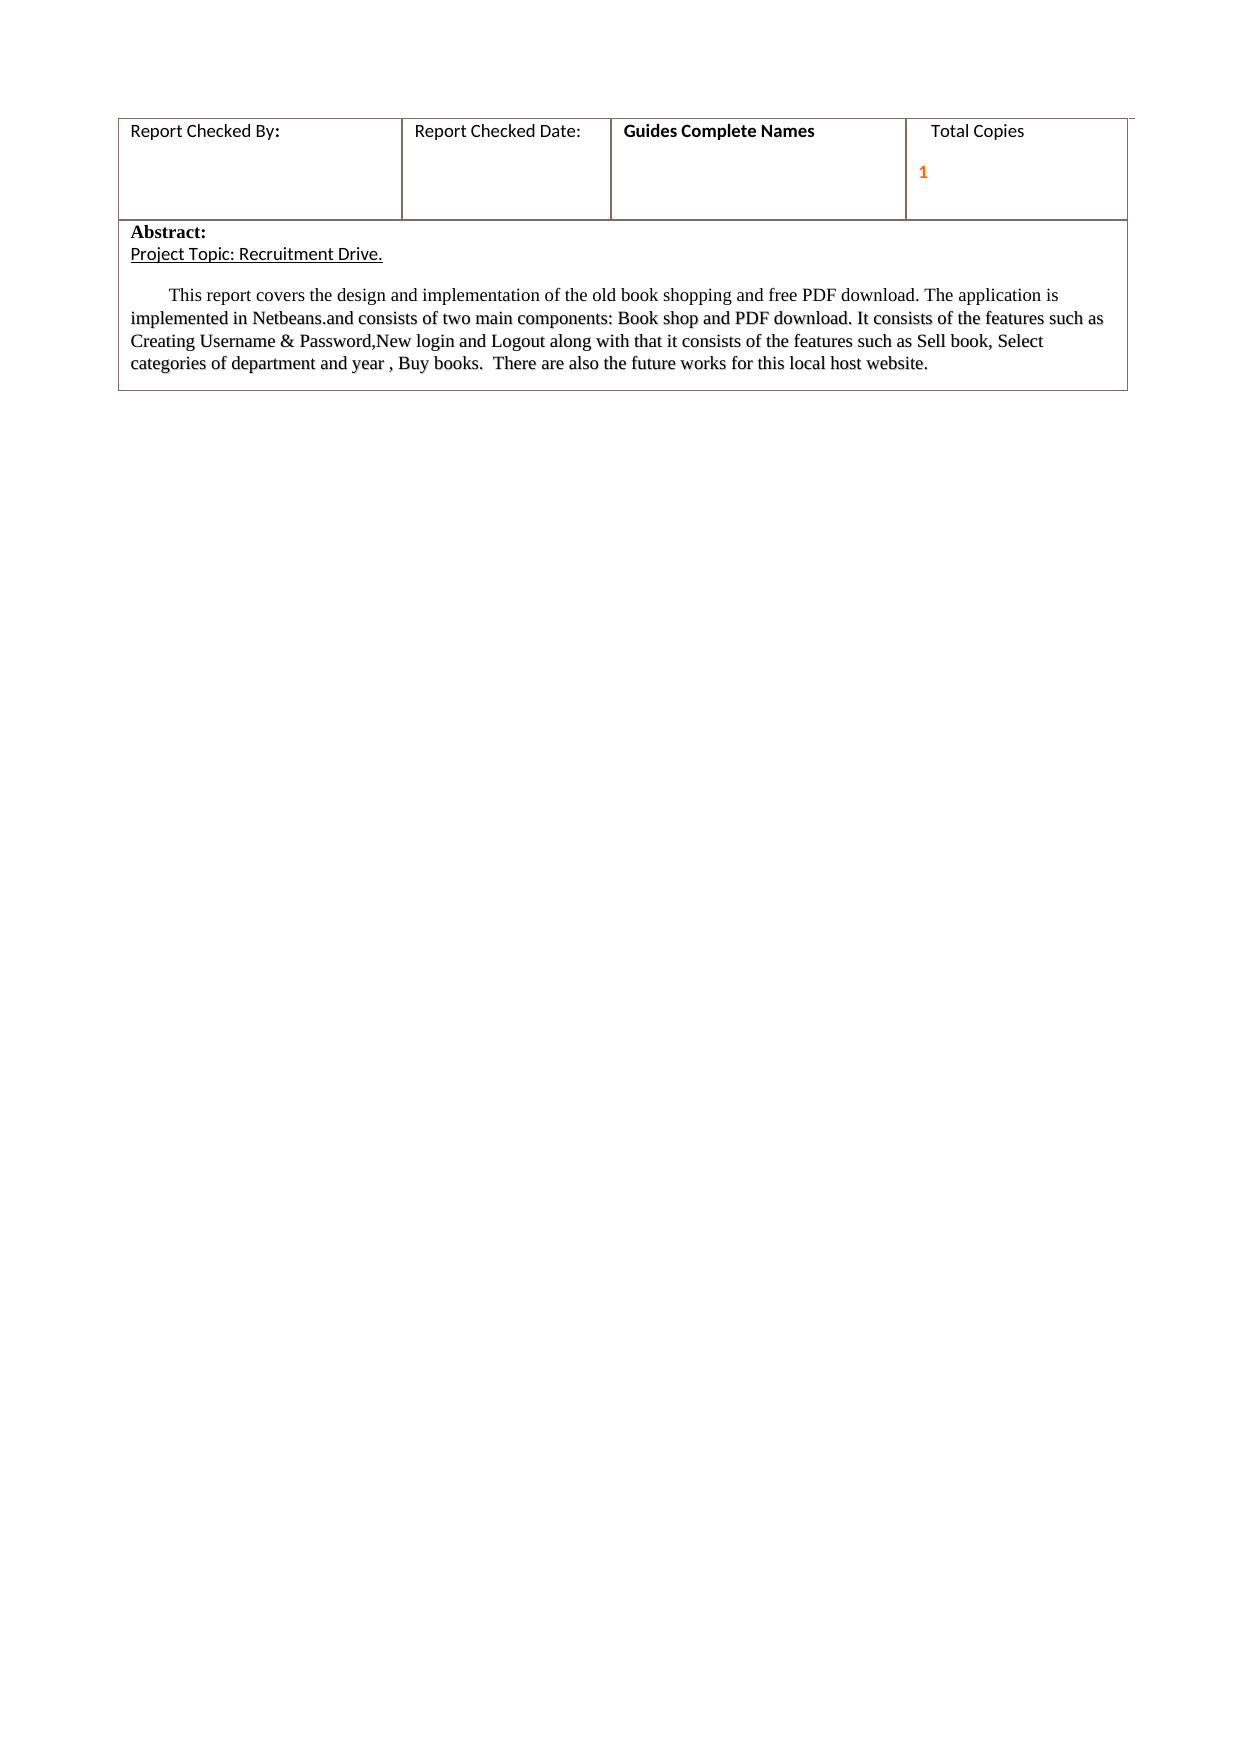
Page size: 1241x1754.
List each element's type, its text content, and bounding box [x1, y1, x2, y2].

table_cell Abstract: Project Topic: Recruitment Drive. This report covers the design and implementation of the old book shopping and free PDF download. The application is implemented in Netbeans.and consists of two main components: Book shop and PDF download. It consists of the features such as Creating Username & Password,New login and Logout along with that it consists of the features such as Sell book, Select categories of department and year , Buy books. There are also the future works for this local host website. [119, 221, 1127, 390]
table_cell Report Checked Date: [403, 119, 610, 219]
table_cell [1129, 119, 1135, 220]
table_cell Report Checked By: [119, 119, 401, 219]
table_cell Total Copies 1 [907, 119, 1127, 219]
table_cell [1129, 220, 1135, 391]
table_cell Guides Complete Names [612, 119, 905, 219]
